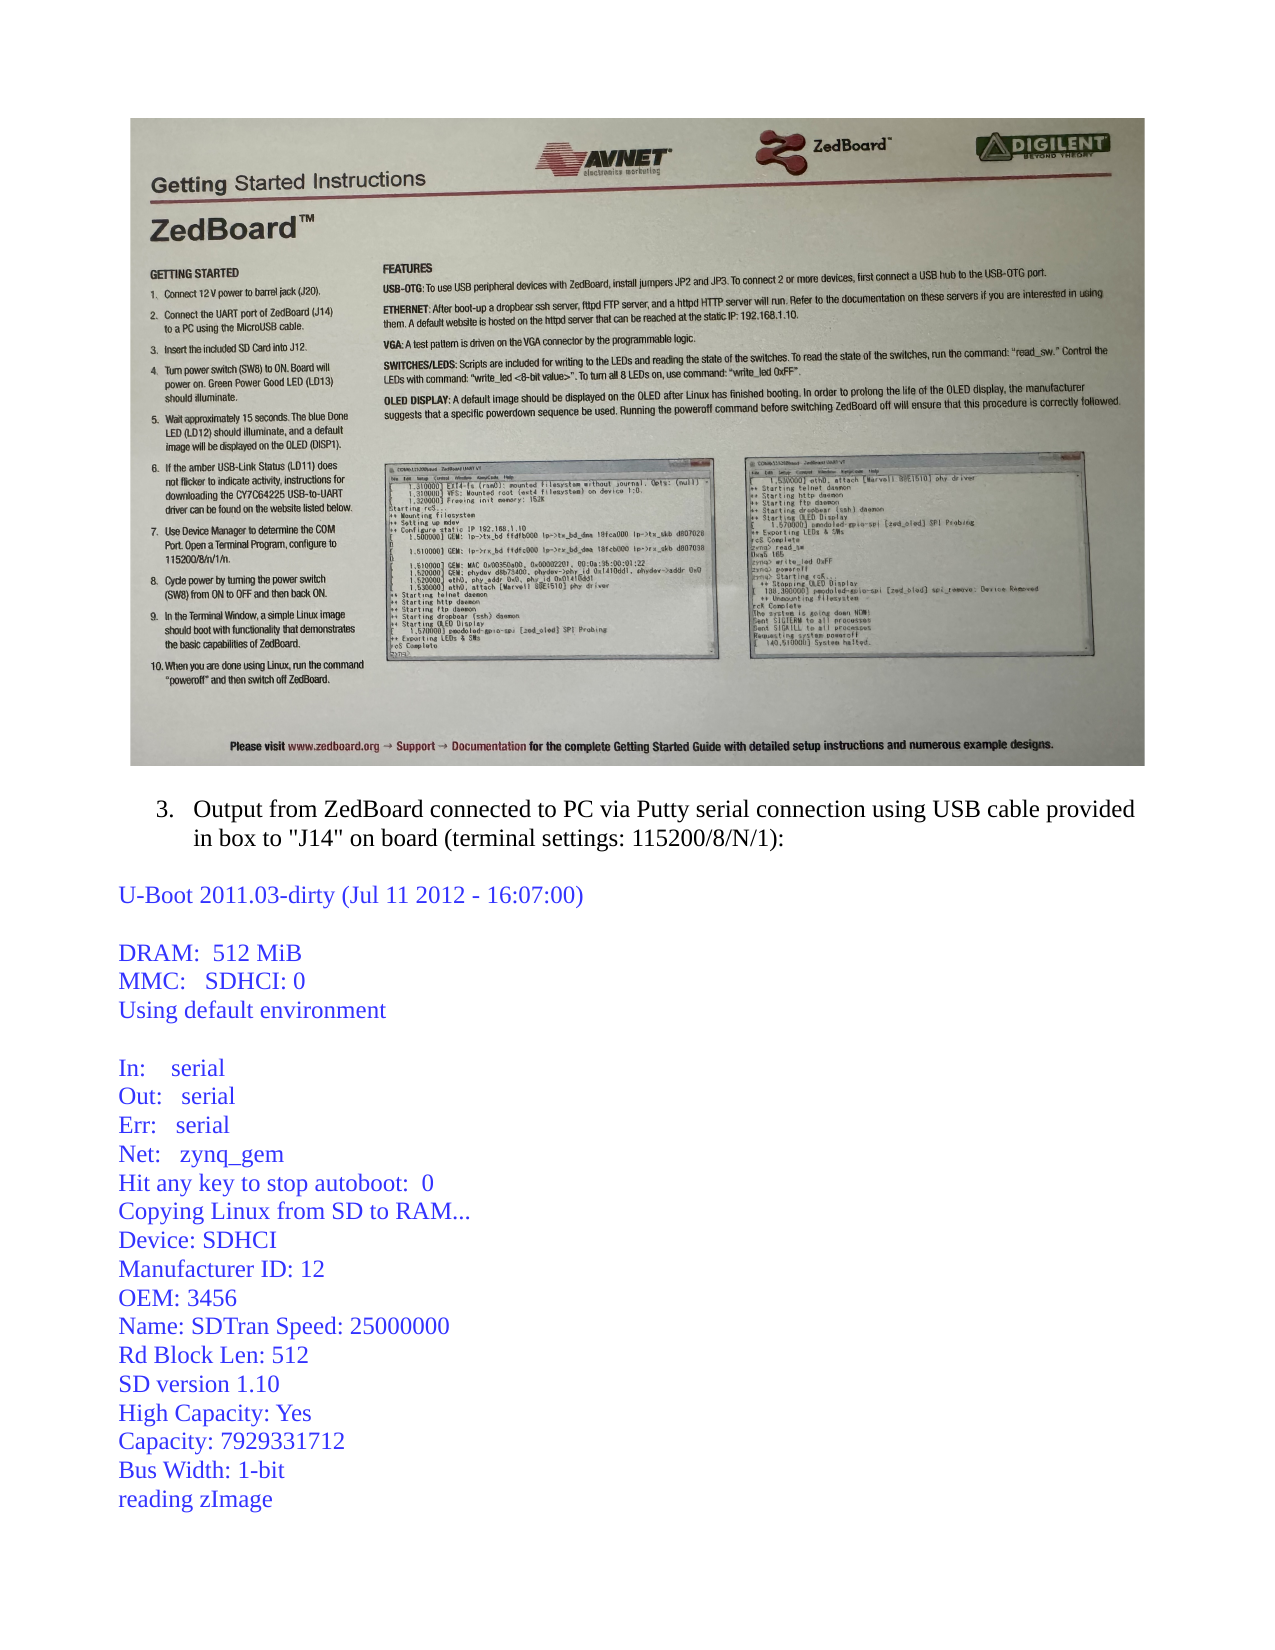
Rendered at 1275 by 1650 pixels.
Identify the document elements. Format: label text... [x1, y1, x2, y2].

text Rd Block Len: 512 [118, 1340, 1157, 1369]
text Device: SDHCI [118, 1225, 1157, 1254]
text Hit any key to stop autoboot: 0 [118, 1168, 1157, 1196]
text Using default environment [118, 995, 1157, 1024]
text In: serial [118, 1053, 1157, 1081]
text U-Boot 2011.03-dirty (Jul 11 2012 - 16:07:00) [118, 880, 1157, 909]
text Copying Linux from SD to RAM... [118, 1196, 1157, 1225]
text Err: serial [118, 1110, 1157, 1139]
text Net: zynq_gem [118, 1139, 1157, 1168]
text MMC: SDHCI: 0 [118, 966, 1157, 995]
text DRAM: 512 MiB [118, 938, 1157, 966]
text SD version 1.10 [118, 1369, 1157, 1398]
text Manufacturer ID: 12 [118, 1254, 1157, 1283]
text reading zImage [118, 1484, 1157, 1513]
list Output from ZedBoard connected to PC via Putty serial connection using USB cable provided in box to "J14" on board (terminal settings: 115200/8/N/1): [156, 794, 1157, 851]
text OEM: 3456 [118, 1283, 1157, 1311]
text High Capacity: Yes [118, 1398, 1157, 1426]
text Name: SDTran Speed: 25000000 [118, 1311, 1157, 1340]
picture [130, 118, 1145, 766]
text Bus Width: 1-bit [118, 1455, 1157, 1484]
text Capacity: 7929331712 [118, 1426, 1157, 1455]
text Out: serial [118, 1081, 1157, 1110]
